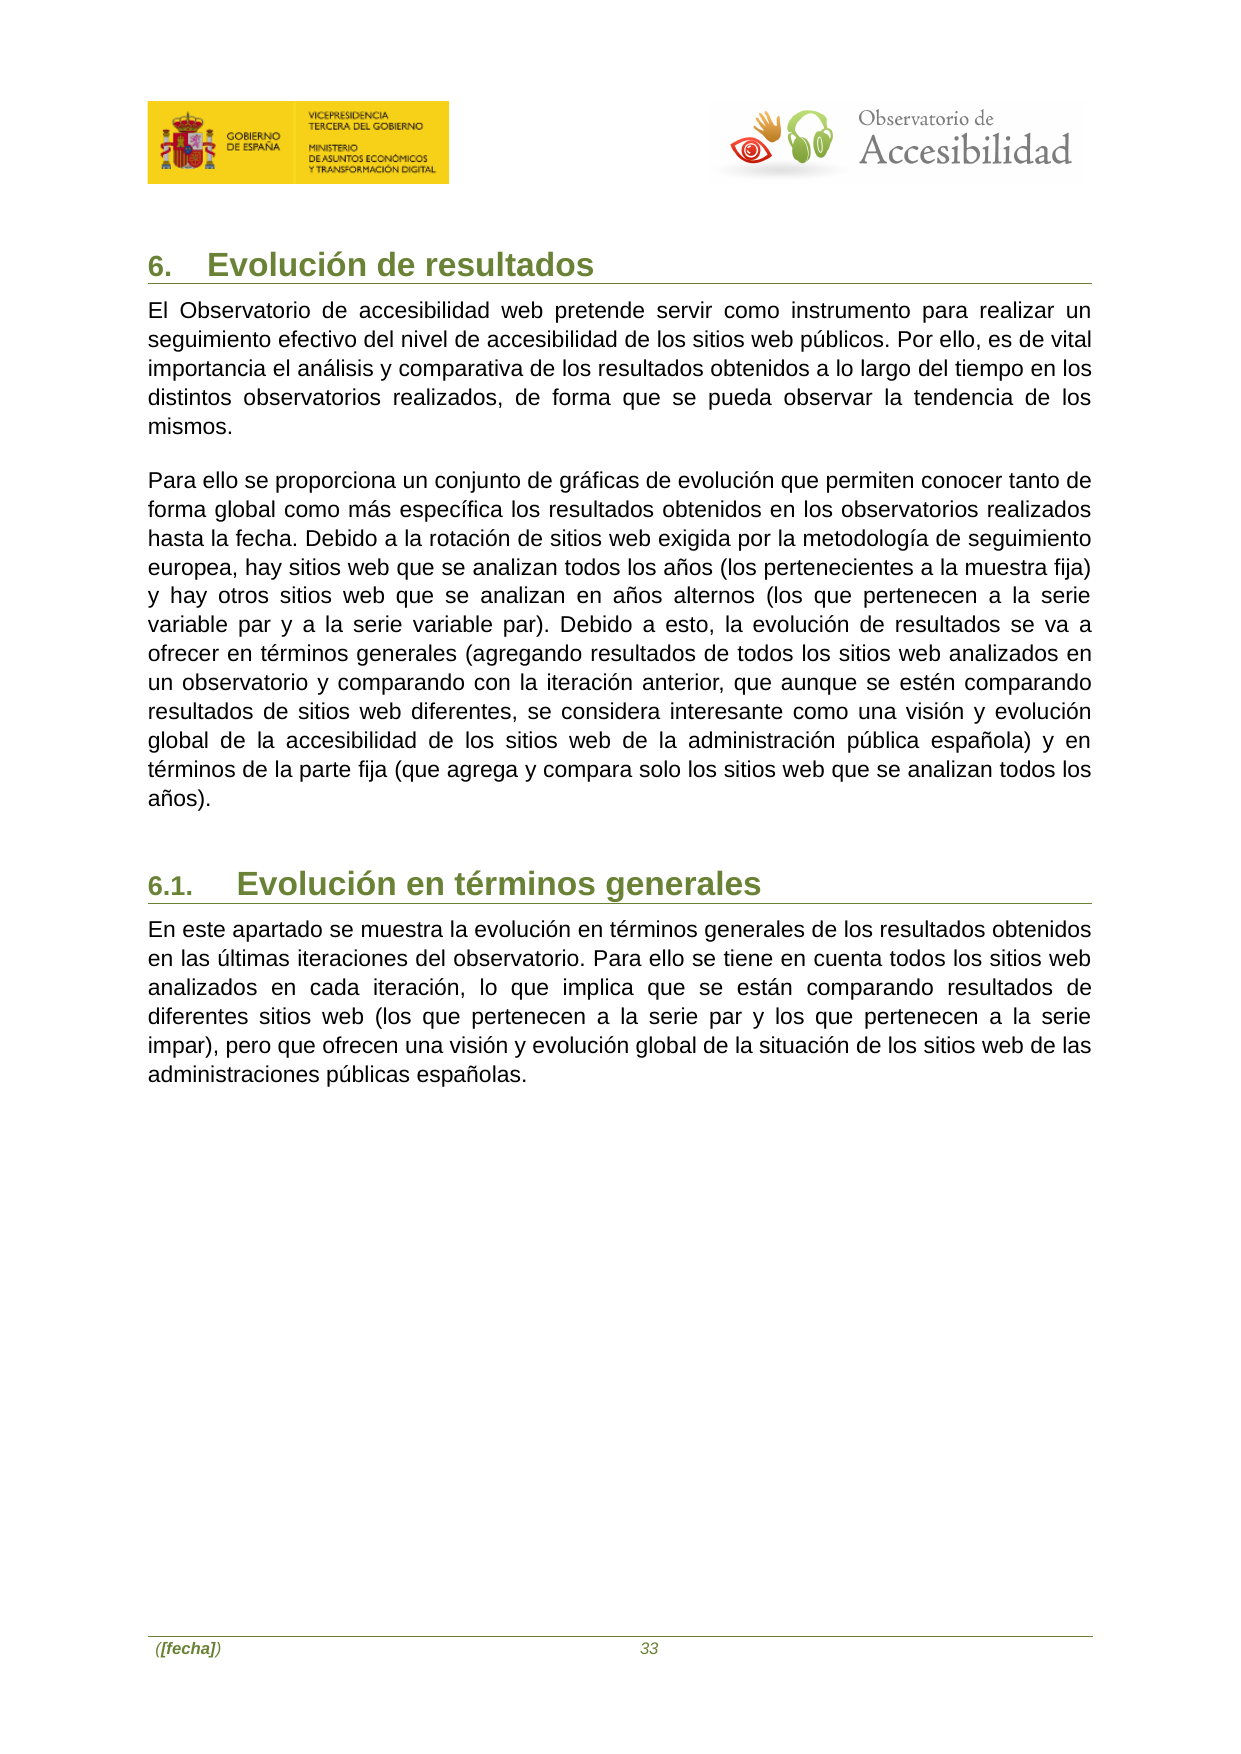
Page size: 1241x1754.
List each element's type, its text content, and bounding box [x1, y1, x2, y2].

subtitle Evolución en términos generales [148, 864, 1092, 903]
text Para ello se proporciona un conjunto de gráficas de evolución que permiten conocer tanto de forma global como más específica los resultados obtenidos en los observatorios realizados hasta la fecha. Debido a la rotación de sitios web exigida por la metodología de seguimiento europea, hay sitios web que se analizan todos los años (los pertenecientes a la muestra fija) y hay otros sitios web que se analizan en años alternos (los que pertenecen a la serie variable par y a la serie variable par). Debido a esto, la evolución de resultados se va a ofrecer en términos generales (agregando resultados de todos los sitios web analizados en un observatorio y comparando con la iteración anterior, que aunque se estén comparando resultados de sitios web diferentes, se considera interesante como una visión y evolución global de la accesibilidad de los sitios web de la administración pública española) y en términos de la parte fija (que agrega y compara solo los sitios web que se analizan todos los años). [148, 467, 1092, 812]
text El Observatorio de accesibilidad web pretende servir como instrumento para realizar un seguimiento efectivo del nivel de accesibilidad de los sitios web públicos. Por ello, es de vital importancia el análisis y comparativa de los resultados obtenidos a lo largo del tiempo en los distintos observatorios realizados, de forma que se pueda observar la tendencia de los mismos. [148, 297, 1092, 439]
text En este apartado se muestra la evolución en términos generales de los resultados obtenidos en las últimas iteraciones del observatorio. Para ello se tiene en cuenta todos los sitios web analizados en cada iteración, lo que implica que se están comparando resultados de diferentes sitios web (los que pertenecen a la serie par y los que pertenecen a la serie impar), pero que ofrecen una visión y evolución global de la situación de los sitios web de las administraciones públicas españolas. [148, 916, 1092, 1087]
picture [710, 101, 1086, 184]
picture [147, 101, 450, 184]
subtitle Evolución de resultados [148, 245, 1092, 283]
